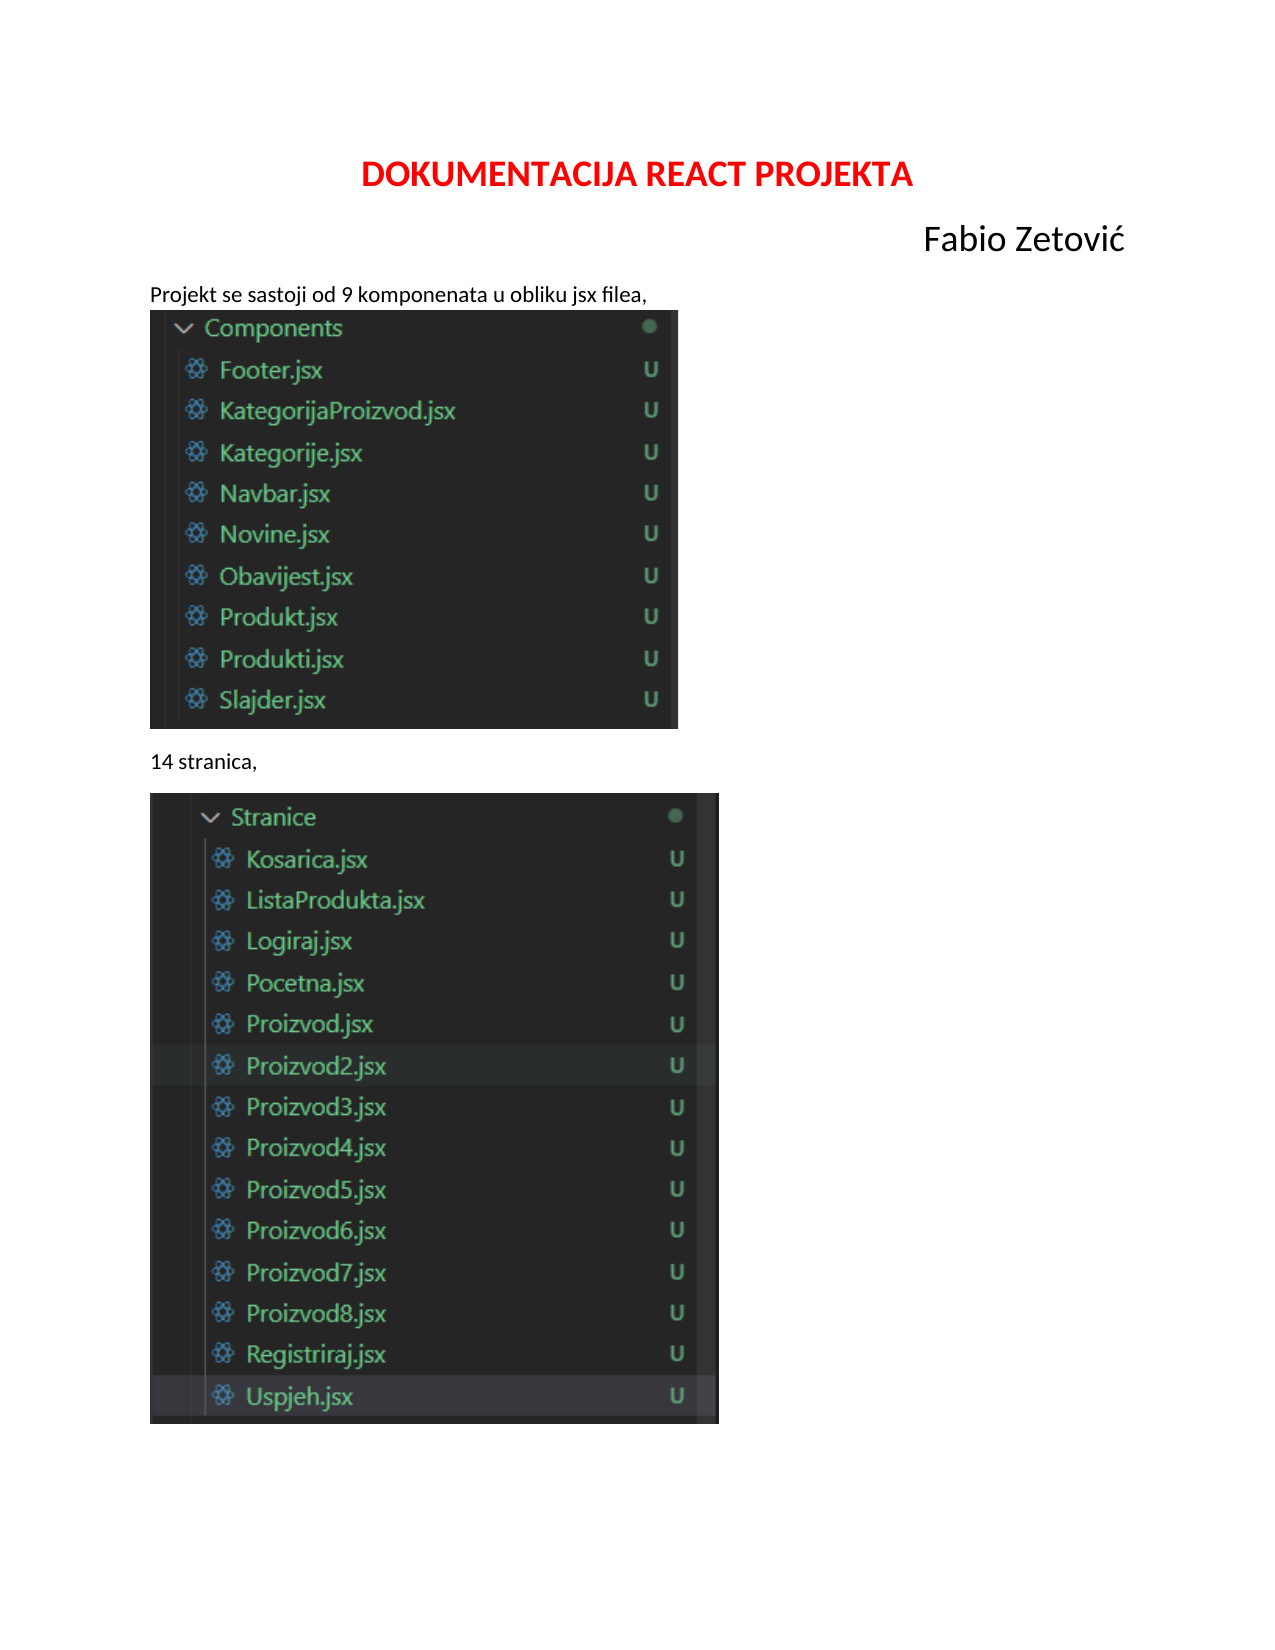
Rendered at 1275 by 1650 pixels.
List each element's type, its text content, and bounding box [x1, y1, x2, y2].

text Projekt se sastoji od 9 komponenata u obliku jsx filea, [150, 280, 1125, 729]
text 14 stranica, [150, 747, 1125, 775]
text DOKUMENTACIJA REACT PROJEKTA [150, 150, 1125, 196]
text Fabio Zetović [150, 215, 1125, 261]
